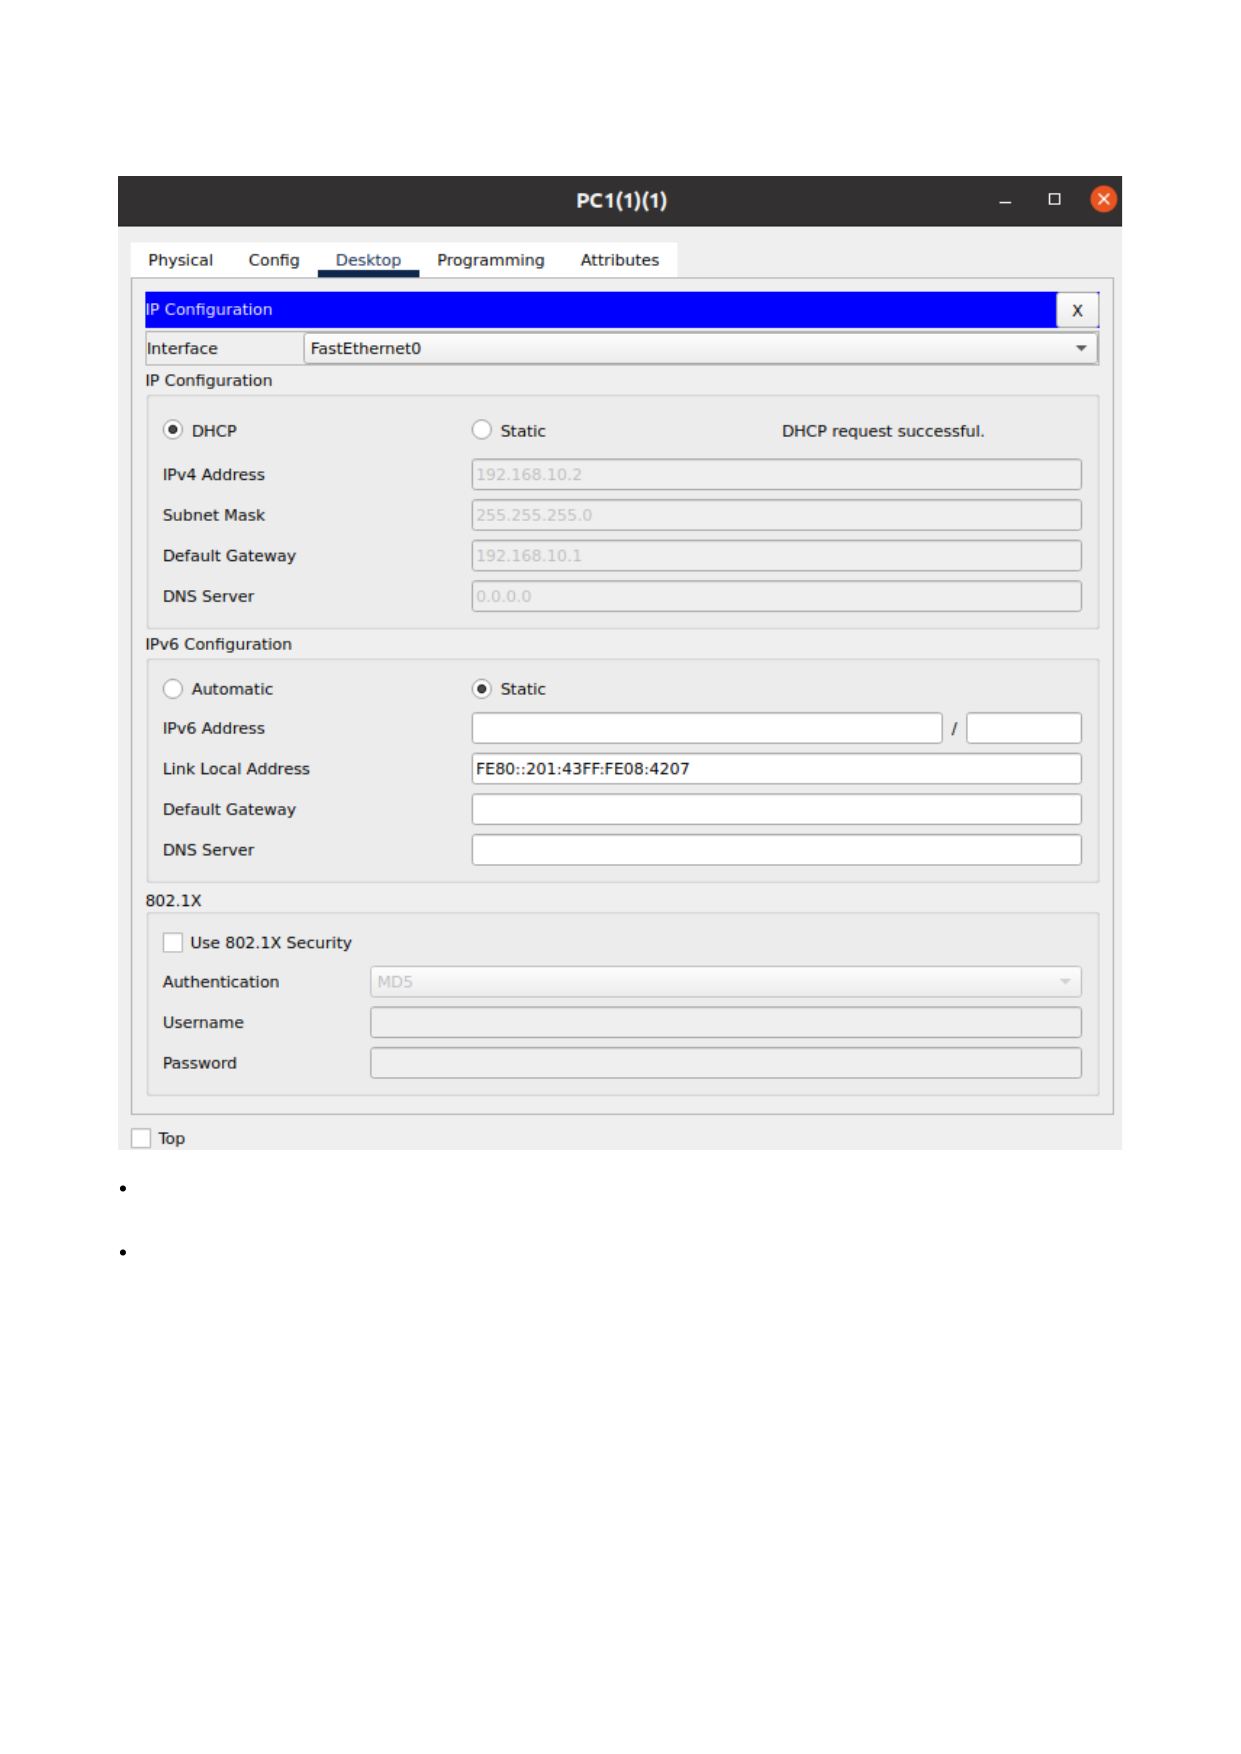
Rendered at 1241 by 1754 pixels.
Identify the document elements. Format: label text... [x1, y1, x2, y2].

text . [118, 1220, 1122, 1263]
picture [118, 176, 1123, 1150]
text . [118, 1150, 1122, 1199]
